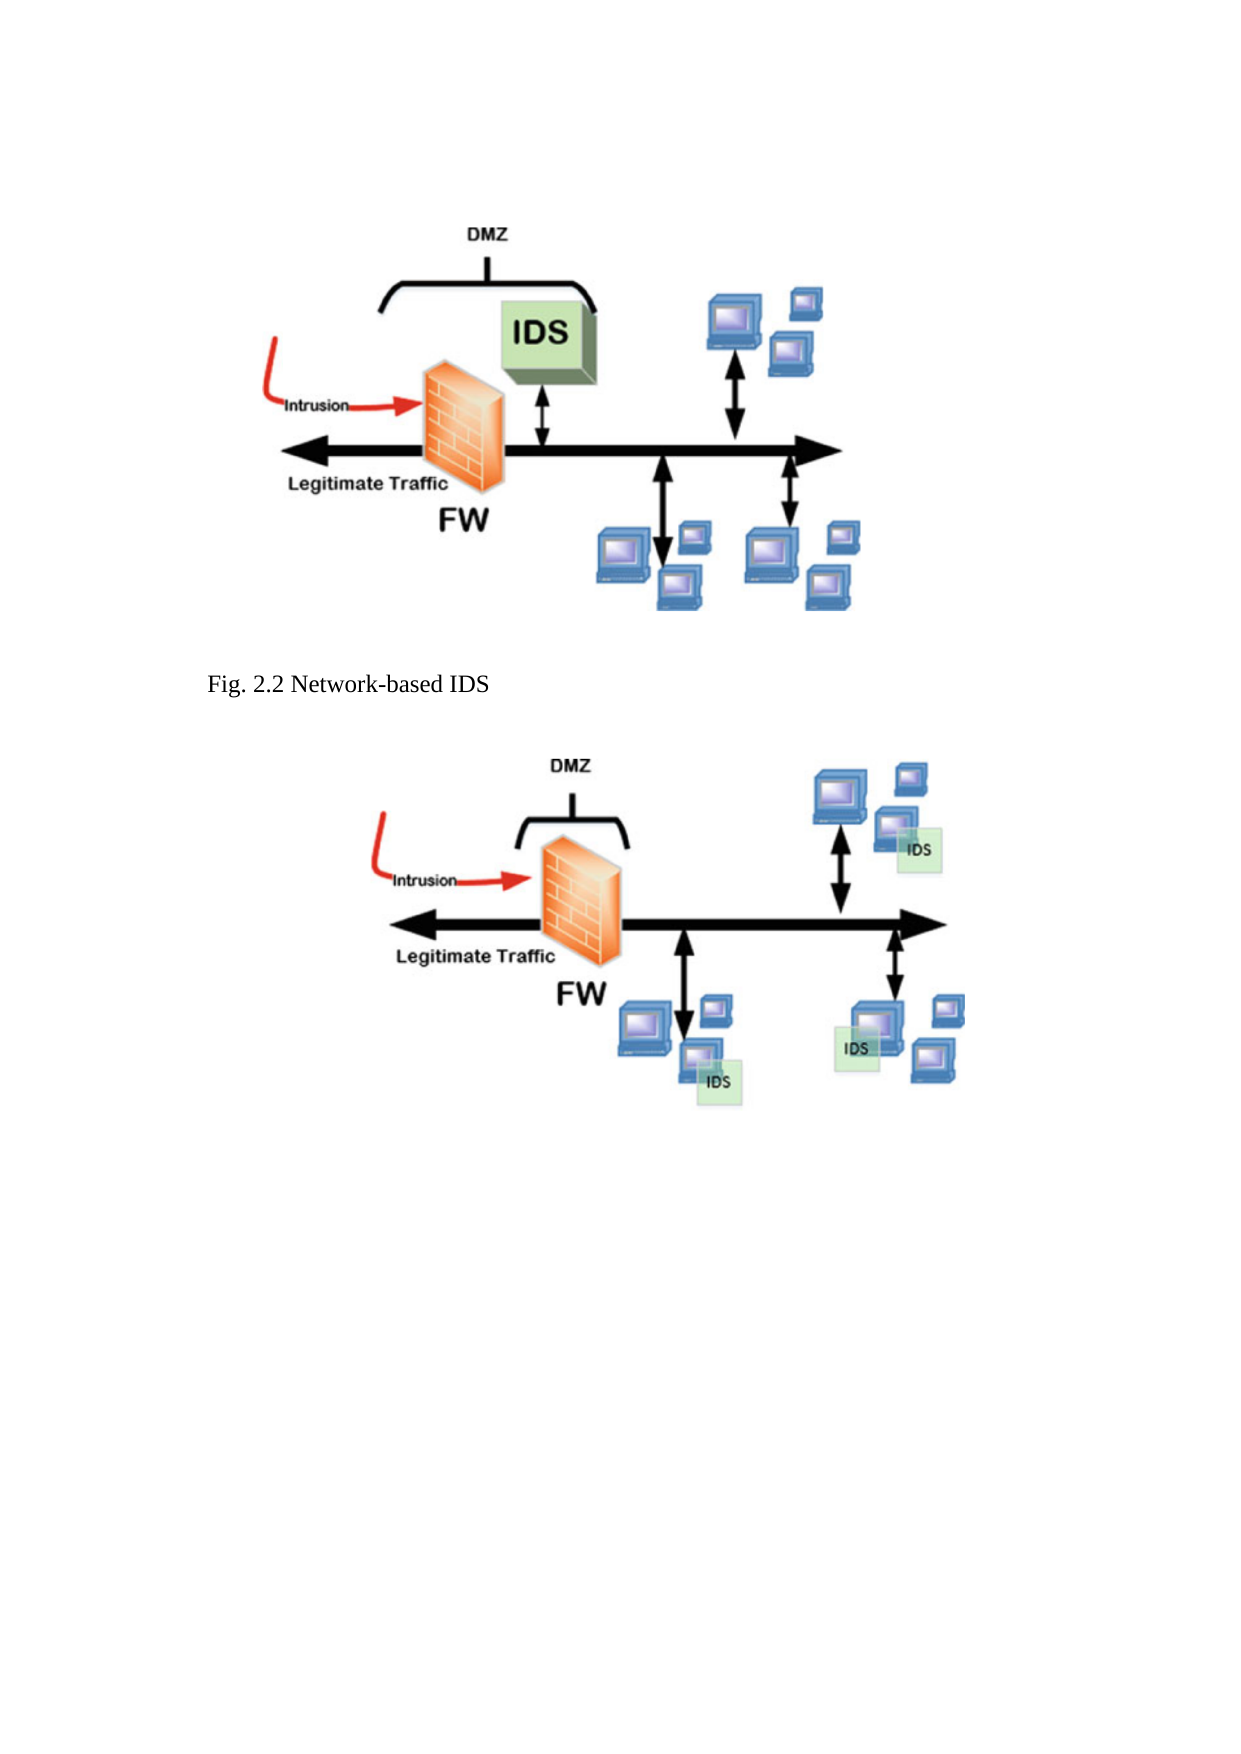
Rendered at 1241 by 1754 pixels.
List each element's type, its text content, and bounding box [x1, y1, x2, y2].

picture [214, 206, 902, 626]
text Fig. 2.2 Network-based IDS [207, 669, 1122, 698]
picture [347, 716, 982, 1114]
